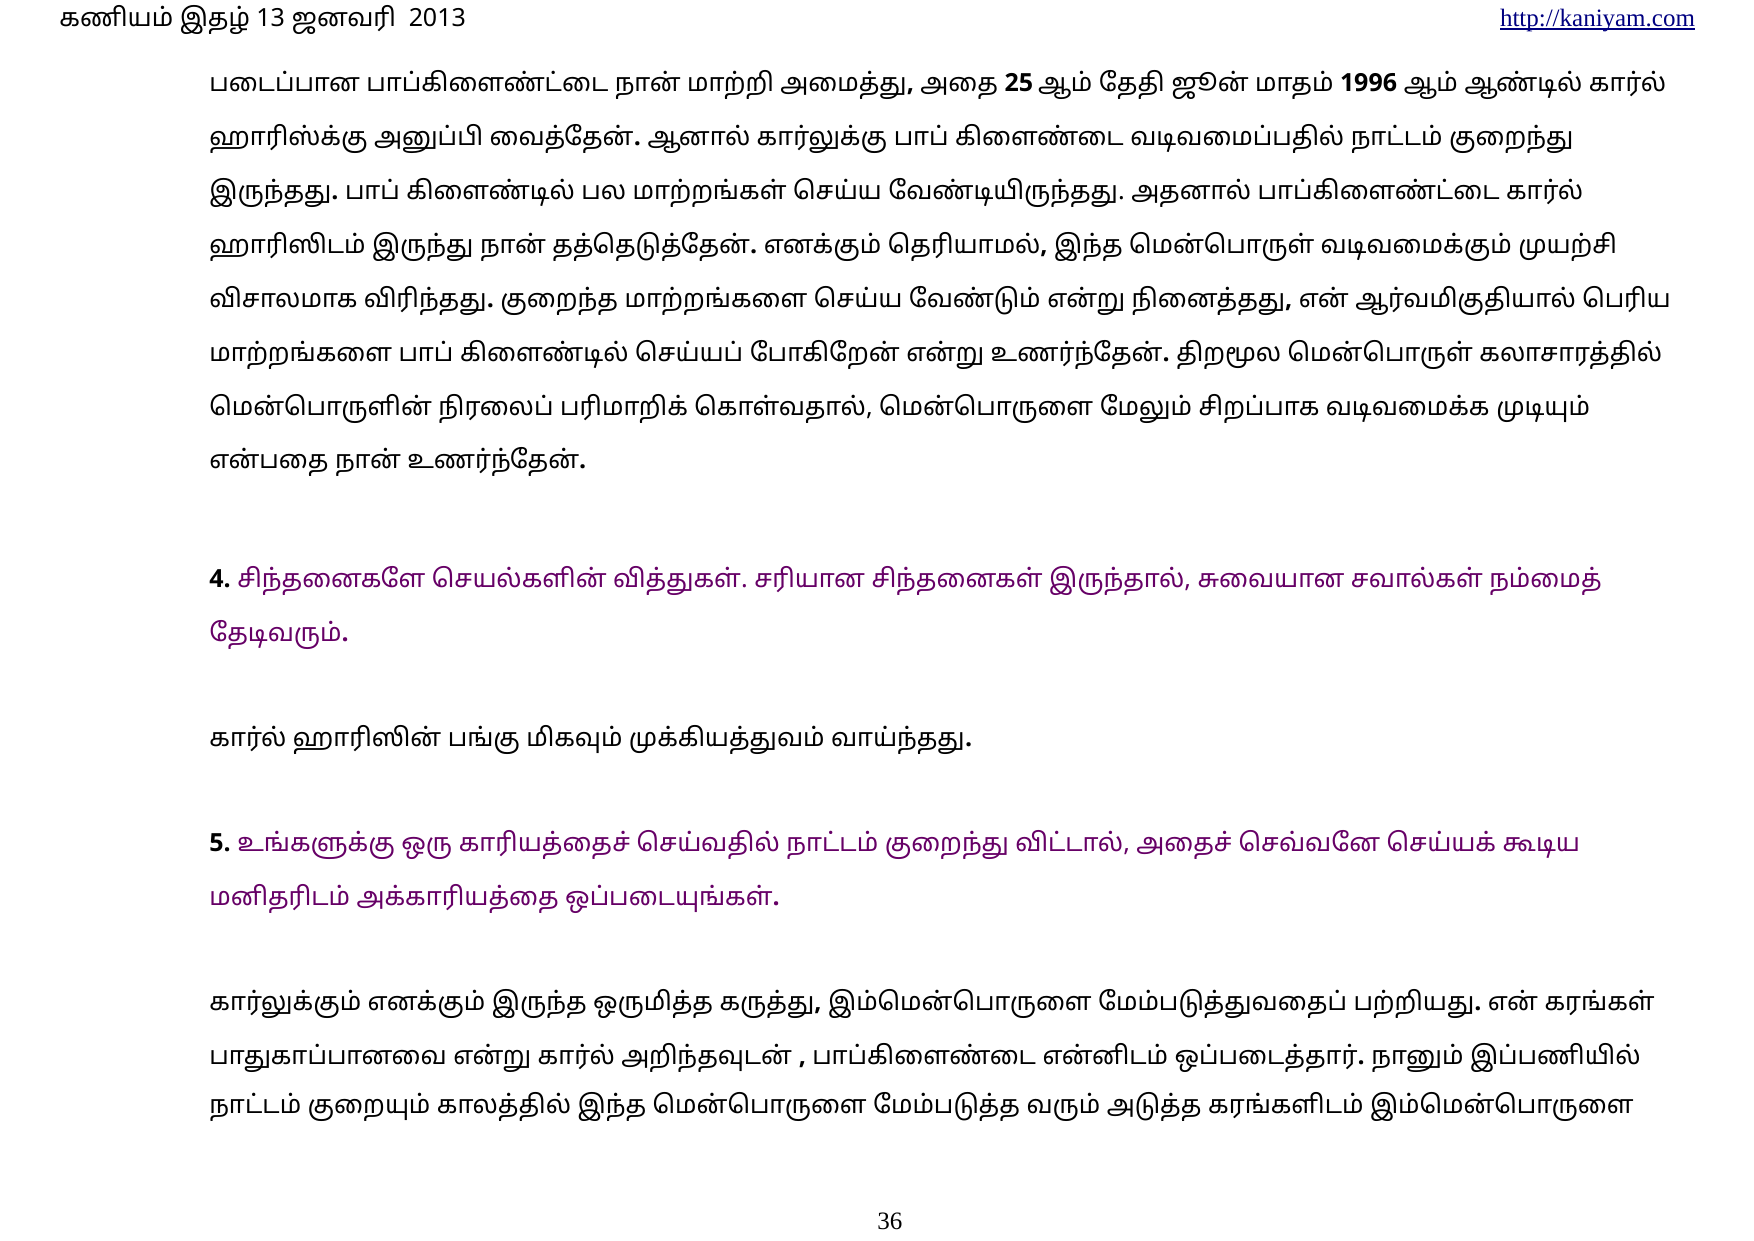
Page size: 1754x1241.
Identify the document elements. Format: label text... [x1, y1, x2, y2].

text படைப்பான பாப்கிளைண்ட்டை நான் மாற்றி அமைத்து, அதை 25ஆம் தேதி ஜூன் மாதம் 1996 ஆம் ஆண்டில் கார்ல் ஹாரிஸ்க்கு அனுப்பி வைத்தேன். ஆனால் கார்லுக்கு பாப் கிளைண்டை வடிவமைப்பதில் நாட்டம் குறைந்து இருந்தது. பாப் கிளைண்டில் பல மாற்றங்கள் செய்ய வேண்டியிருந்தது. அதனால் பாப்கிளைண்ட்டை கார்ல் ஹாரிஸிடம் இருந்து நான் தத்தெடுத்தேன். எனக்கும் தெரியாமல், இந்த மென்பொருள் வடிவமைக்கும் முயற்சி விசாலமாக விரிந்தது. குறைந்த மாற்றங்களை செய்ய வேண்டும் என்று நினைத்தது, என் ஆர்வமிகுதியால் பெரிய மாற்றங்களை பாப் கிளைண்டில் செய்யப் போகிறேன் என்று உணர்ந்தேன். திறமூல மென்பொருள் கலாசாரத்தில் மென்பொருளின் நிரலைப் பரிமாறிக் கொள்வதால், மென்பொருளை மேலும் சிறப்பாக வடிவமைக்க முடியும் என்பதை நான் உணர்ந்தேன். [209, 64, 1695, 479]
text 4. சிந்தனைகளே செயல்களின் வித்துகள். சரியான சிந்தனைகள் இருந்தால், சுவையான சவால்கள் நம்மைத் தேடிவரும். கார்ல் ஹாரிஸின் பங்கு மிகவும் முக்கியத்துவம் வாய்ந்தது. 5. உங்களுக்கு ஒரு காரியத்தைச் செய்வதில் நாட்டம் குறைந்து விட்டால், அதைச் செவ்வனே செய்யக் கூடிய மனிதரிடம் அக்காரியத்தை ஒப்படையுங்கள். கார்லுக்கும் எனக்கும் இருந்த ஒருமித்த கருத்து, இம்மென்பொருளை மேம்படுத்துவதைப் பற்றியது. என் கரங்கள் பாதுகாப்பானவை என்று கார்ல் அறிந்தவுடன் , பாப்கிளைண்டை என்னிடம் ஒப்படைத்தார். நானும் இப்பணியில் நாட்டம் குறையும் காலத்தில் இந்த மென்பொருளை மேம்படுத்த வரும் அடுத்த கரங்களிடம் இம்மென்பொருளை [209, 510, 1695, 1124]
